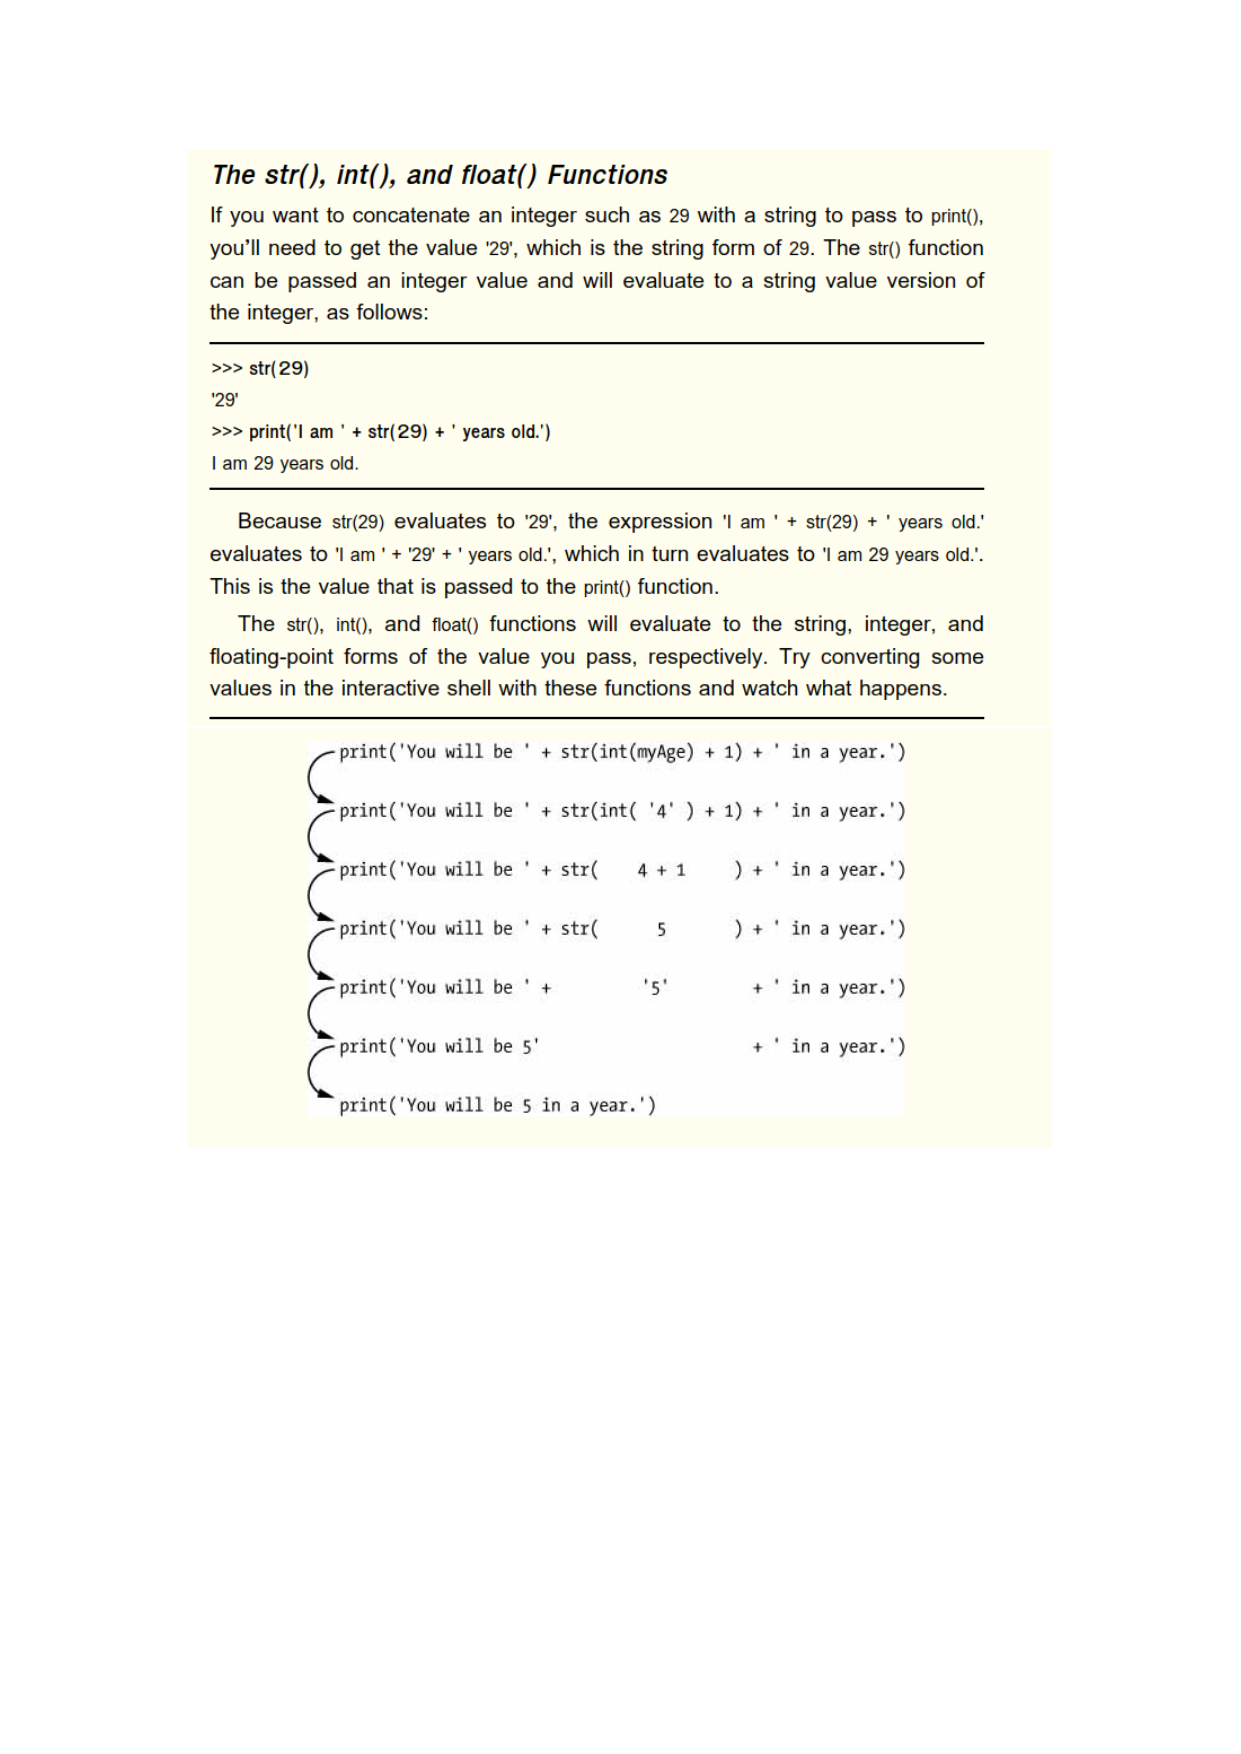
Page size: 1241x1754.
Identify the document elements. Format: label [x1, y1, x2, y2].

picture [187, 150, 1052, 726]
picture [187, 728, 1053, 1148]
